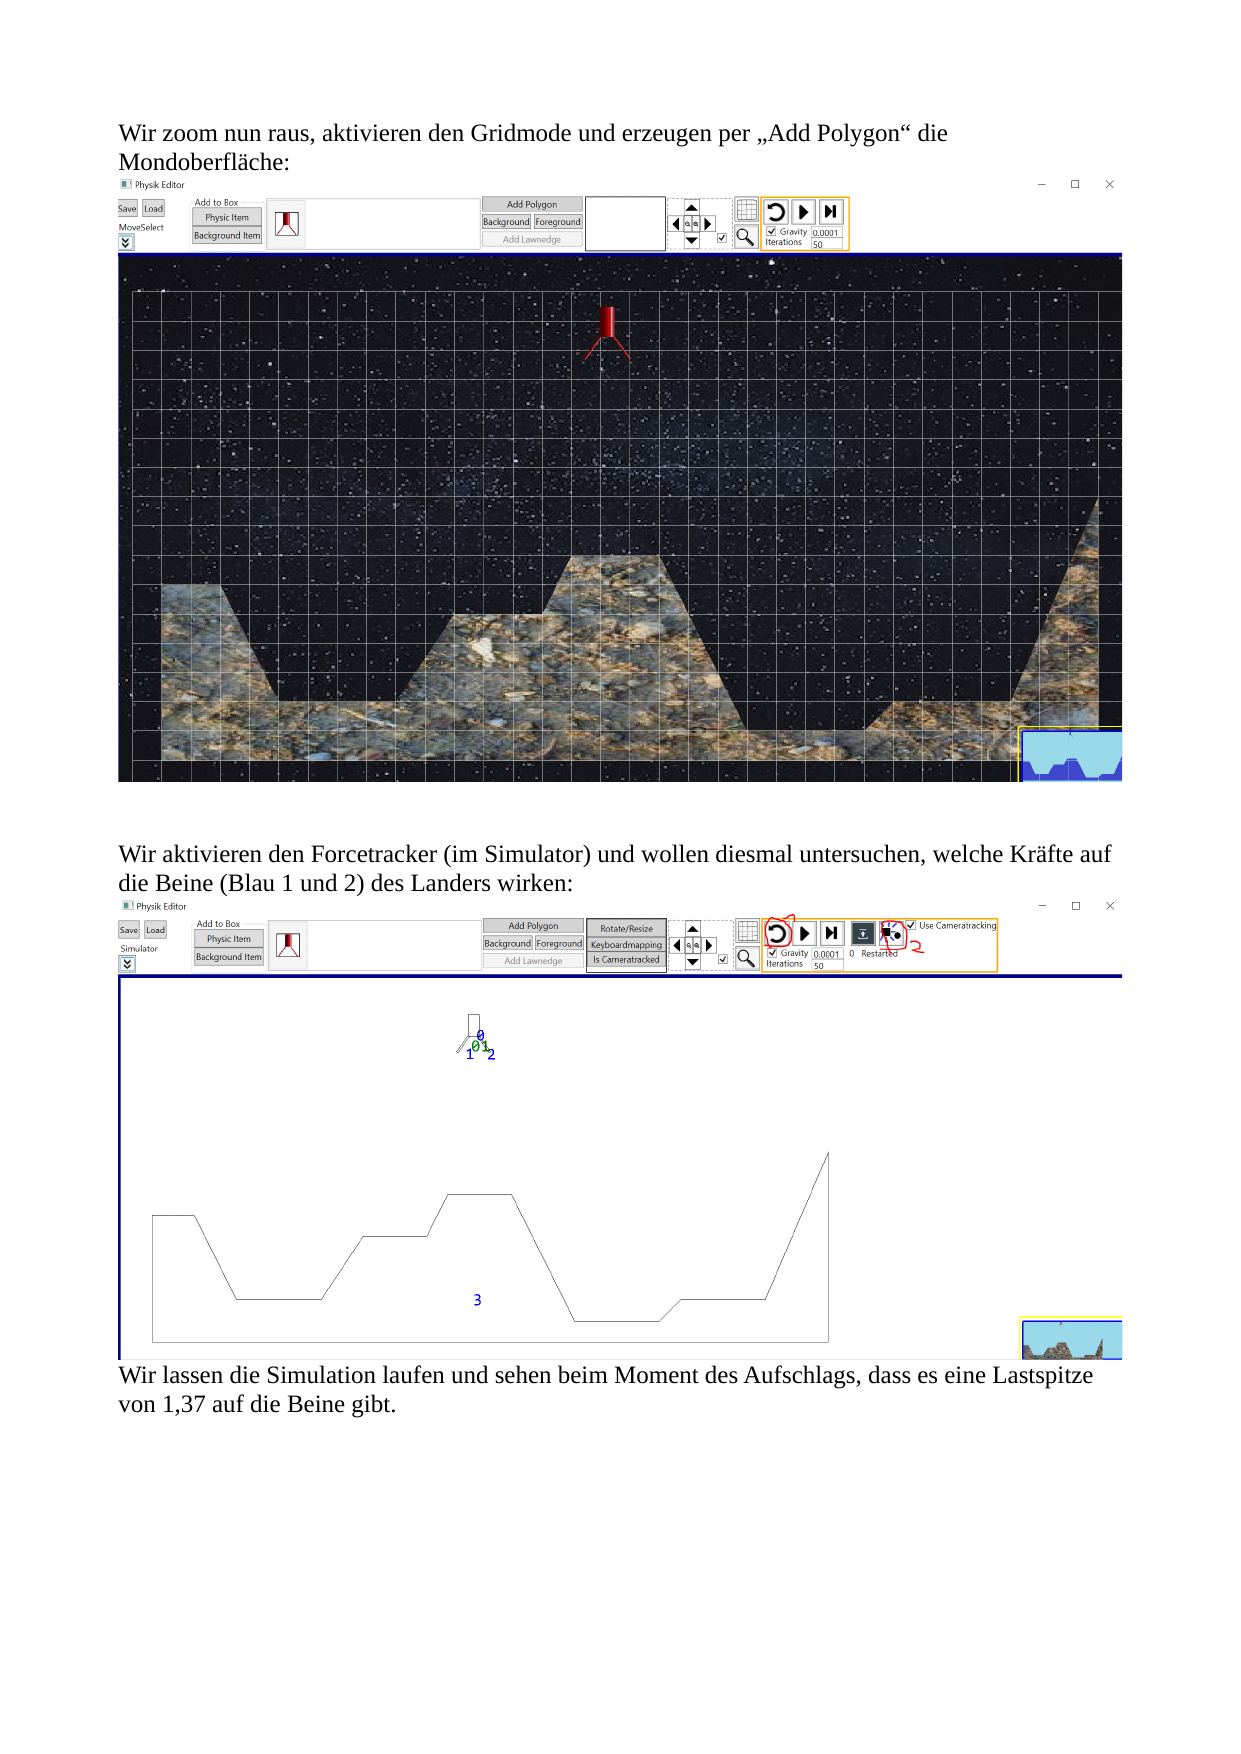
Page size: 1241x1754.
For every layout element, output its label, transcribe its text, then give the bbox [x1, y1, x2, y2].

text Wir zoom nun raus, aktivieren den Gridmode und erzeugen per „Add Polygon“ die Mondoberfläche: [118, 118, 1122, 175]
text Wir aktivieren den Forcetracker (im Simulator) und wollen diesmal untersuchen, welche Kräfte auf die Beine (Blau 1 und 2) des Landers wirken: [118, 839, 1122, 896]
picture [118, 175, 1123, 782]
text Wir lassen die Simulation laufen und sehen beim Moment des Aufschlags, dass es eine Lastspitze von 1,37 auf die Beine gibt. [118, 1360, 1122, 1417]
picture [118, 896, 1123, 1360]
